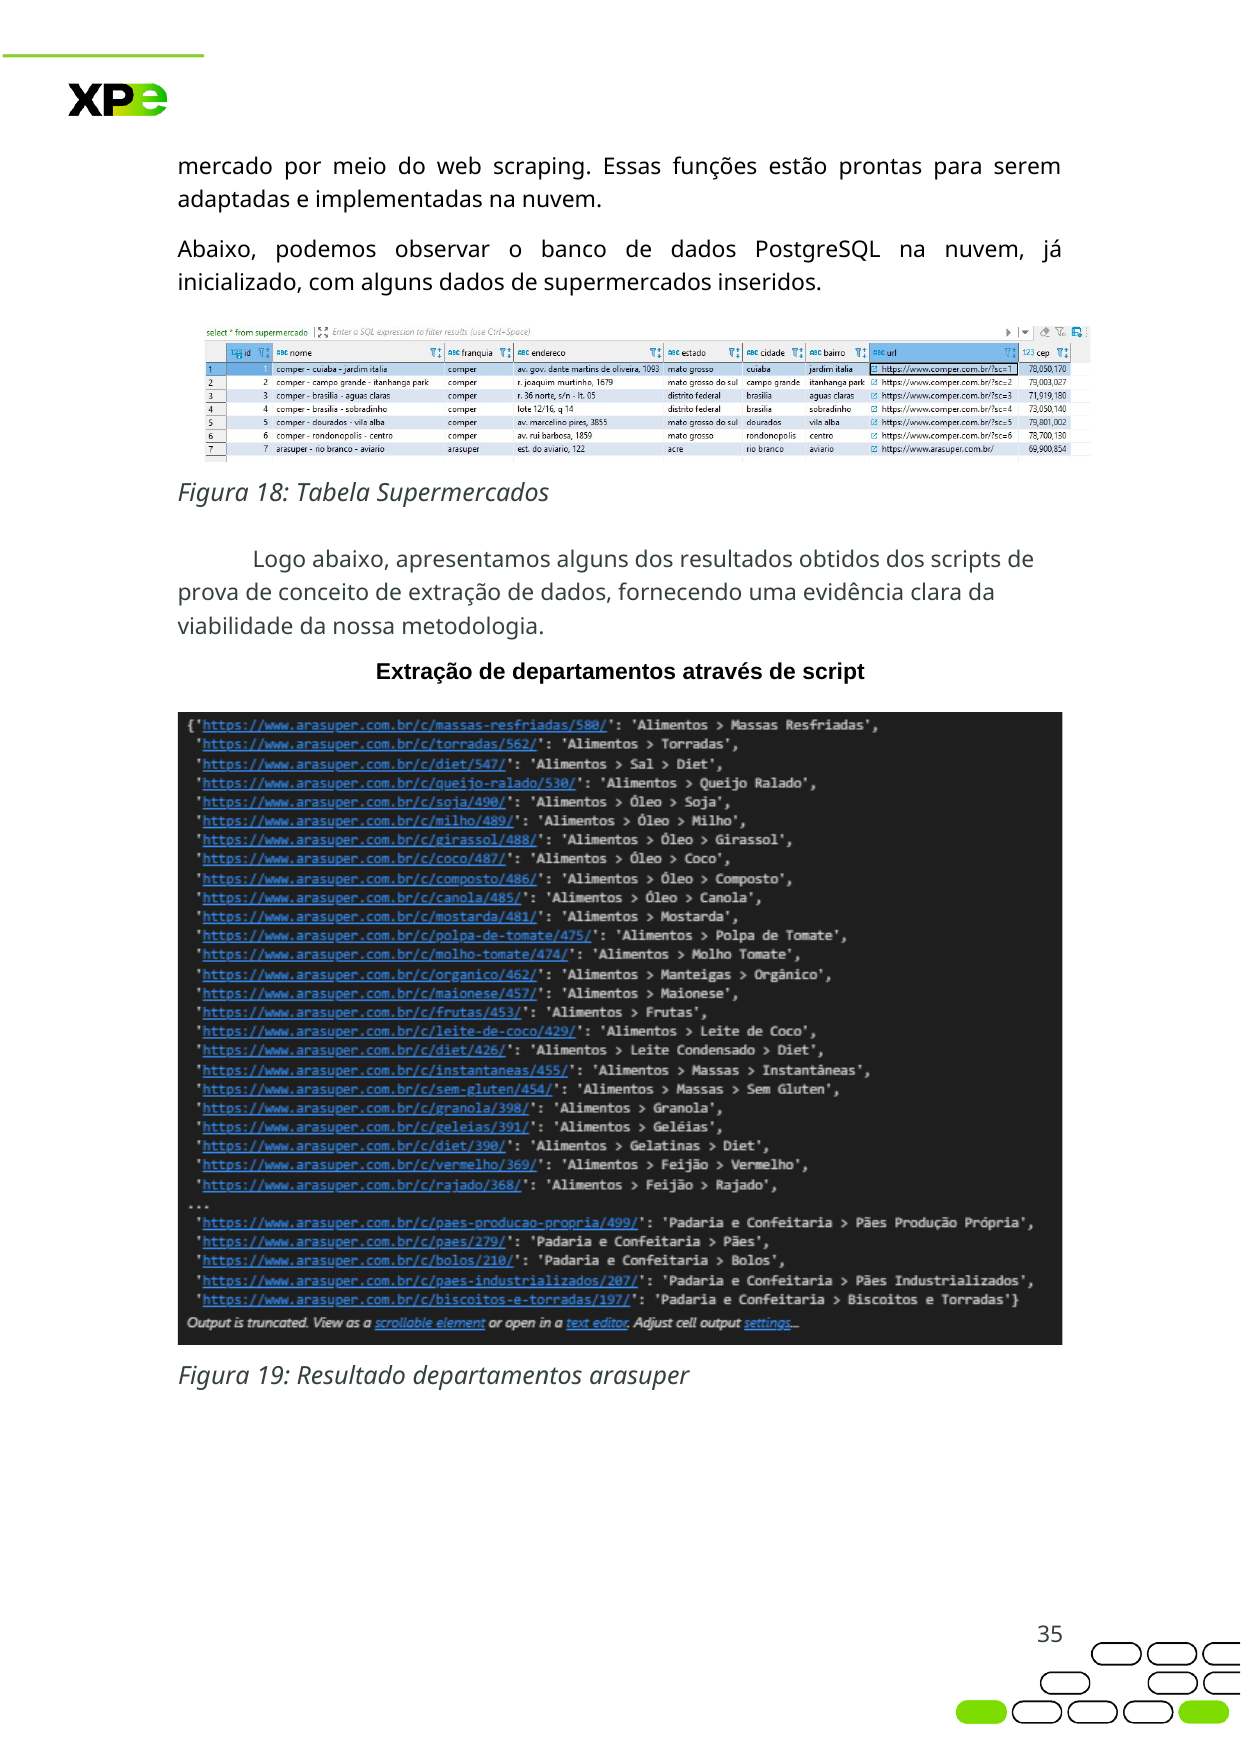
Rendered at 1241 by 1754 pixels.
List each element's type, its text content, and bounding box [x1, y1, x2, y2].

picture [2, 51, 205, 148]
text Figura 18: Tabela Supermercados [177, 327, 1118, 509]
picture [955, 1642, 1241, 1724]
text Figura 19: Resultado departamentos arasuper [178, 1345, 1062, 1391]
text Abaixo, podemos observar o banco de dados PostgreSQL na nuvem, já inicializado, com alguns dados de supermercados inseridos. [177, 231, 1063, 298]
picture [177, 712, 1063, 1345]
text Extração de departamentos através de script [177, 658, 1063, 712]
text mercado por meio do web scraping. Essas funções estão prontas para serem adaptadas e implementadas na nuvem. [177, 148, 1063, 214]
picture [204, 326, 1091, 462]
text Logo abaixo, apresentamos alguns dos resultados obtidos dos scripts de prova de conceito de extração de dados, fornecendo uma evidência clara da viabilidade da nossa metodologia. [177, 541, 1063, 641]
